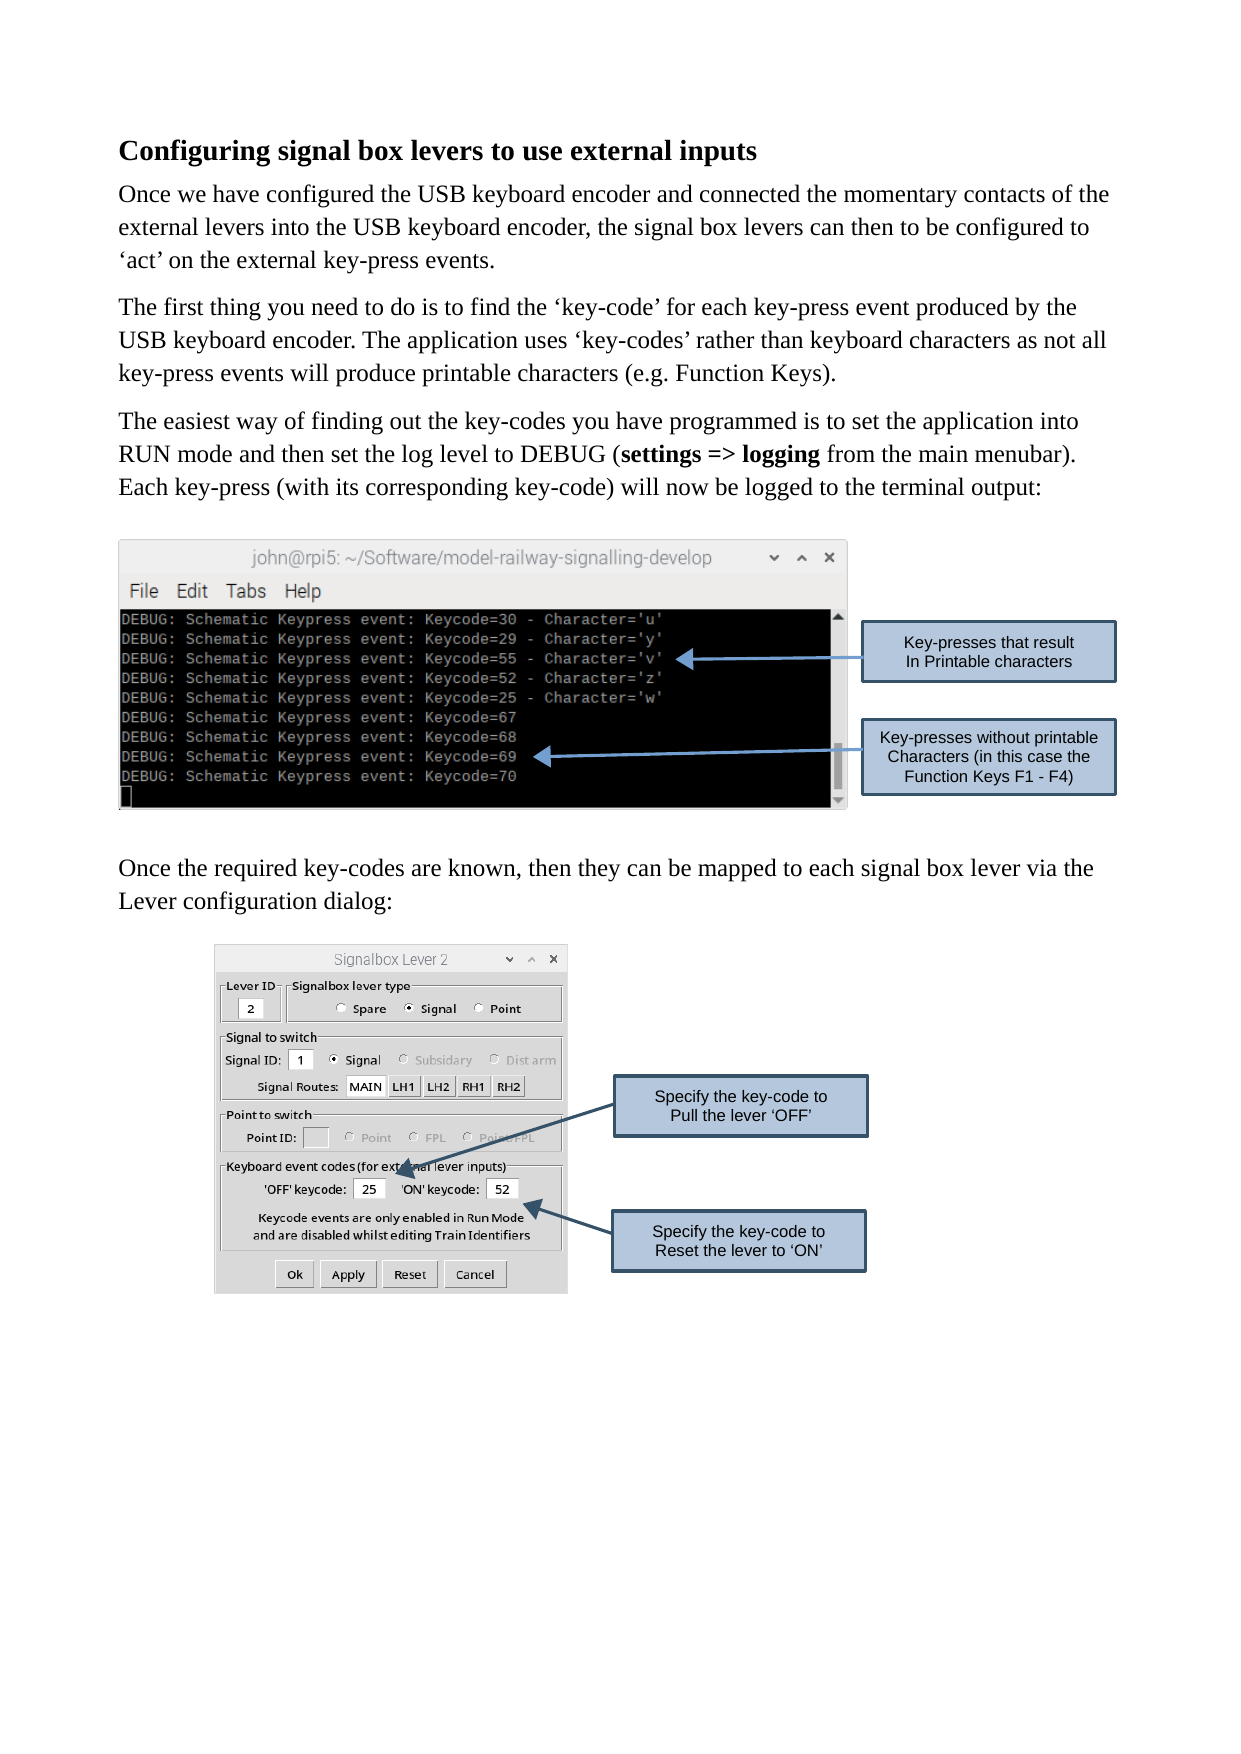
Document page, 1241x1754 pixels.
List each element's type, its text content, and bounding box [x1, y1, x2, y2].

text The first thing you need to do is to find the ‘key-code’ for each key-press event produced by the USB keyboard encoder. The application uses ‘key-codes’ rather than keyboard characters as not all key-press events will produce printable characters (e.g. Function Keys). [118, 292, 1122, 387]
text Once we have configured the USB keyboard encoder and connected the momentary contacts of the external levers into the USB keyboard encoder, the signal box levers can then to be configured to ‘act’ on the external key-press events. [118, 179, 1122, 273]
subtitle Configuring signal box levers to use external inputs [118, 133, 1122, 166]
picture [214, 944, 568, 1294]
text The easiest way of finding out the key-codes you have programmed is to set the application into RUN mode and then set the log level to DEBUG (settings => logging from the main menubar). Each key-press (with its corresponding key-code) will now be logged to the terminal output: [118, 406, 1122, 501]
picture [118, 539, 848, 810]
text Once the required key-codes are known, then they can be mapped to each signal box lever via the Lever configuration dialog: [118, 853, 1122, 915]
